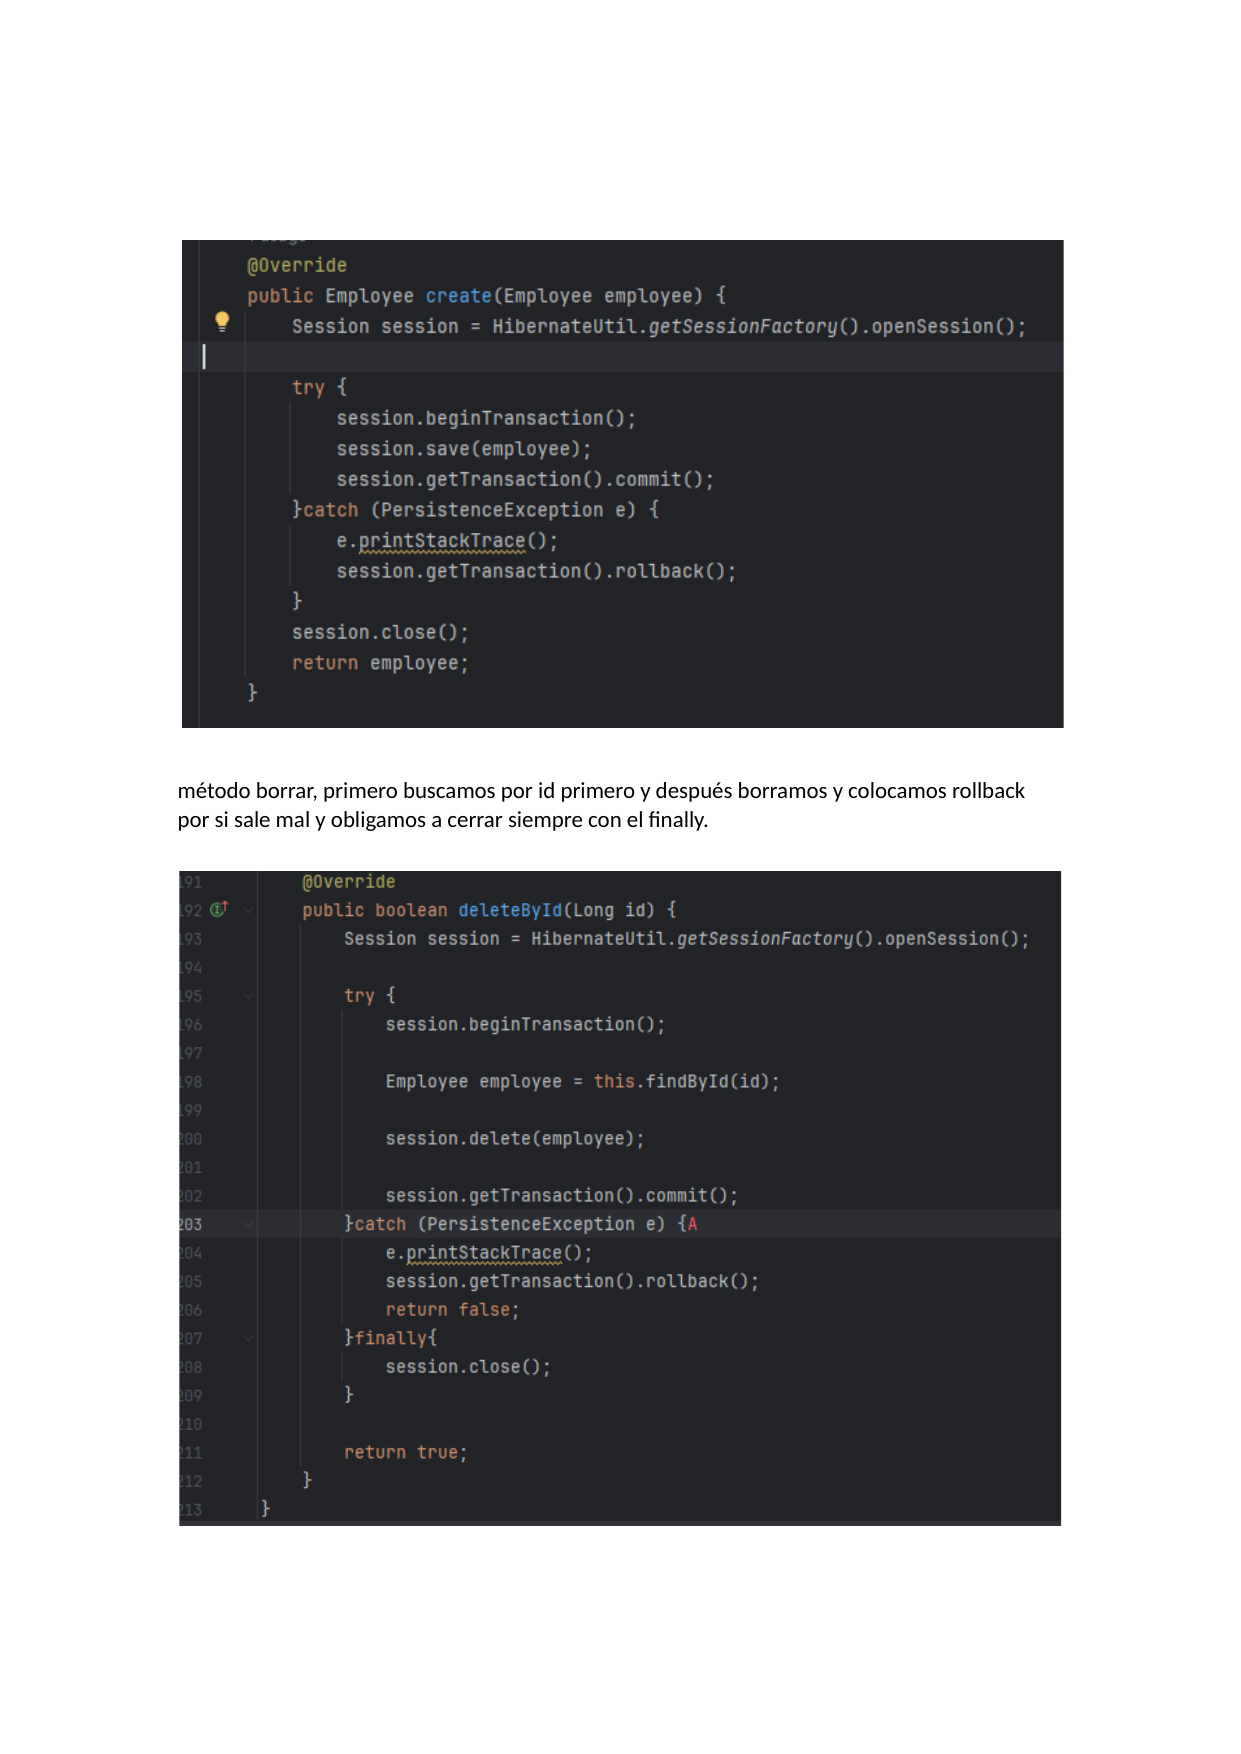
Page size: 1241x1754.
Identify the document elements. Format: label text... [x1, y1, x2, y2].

picture [182, 240, 1064, 728]
picture [179, 871, 1062, 1526]
text método borrar, primero buscamos por id primero y después borramos y colocamos rollback por si sale mal y obligamos a cerrar siempre con el finally. [177, 776, 1063, 834]
